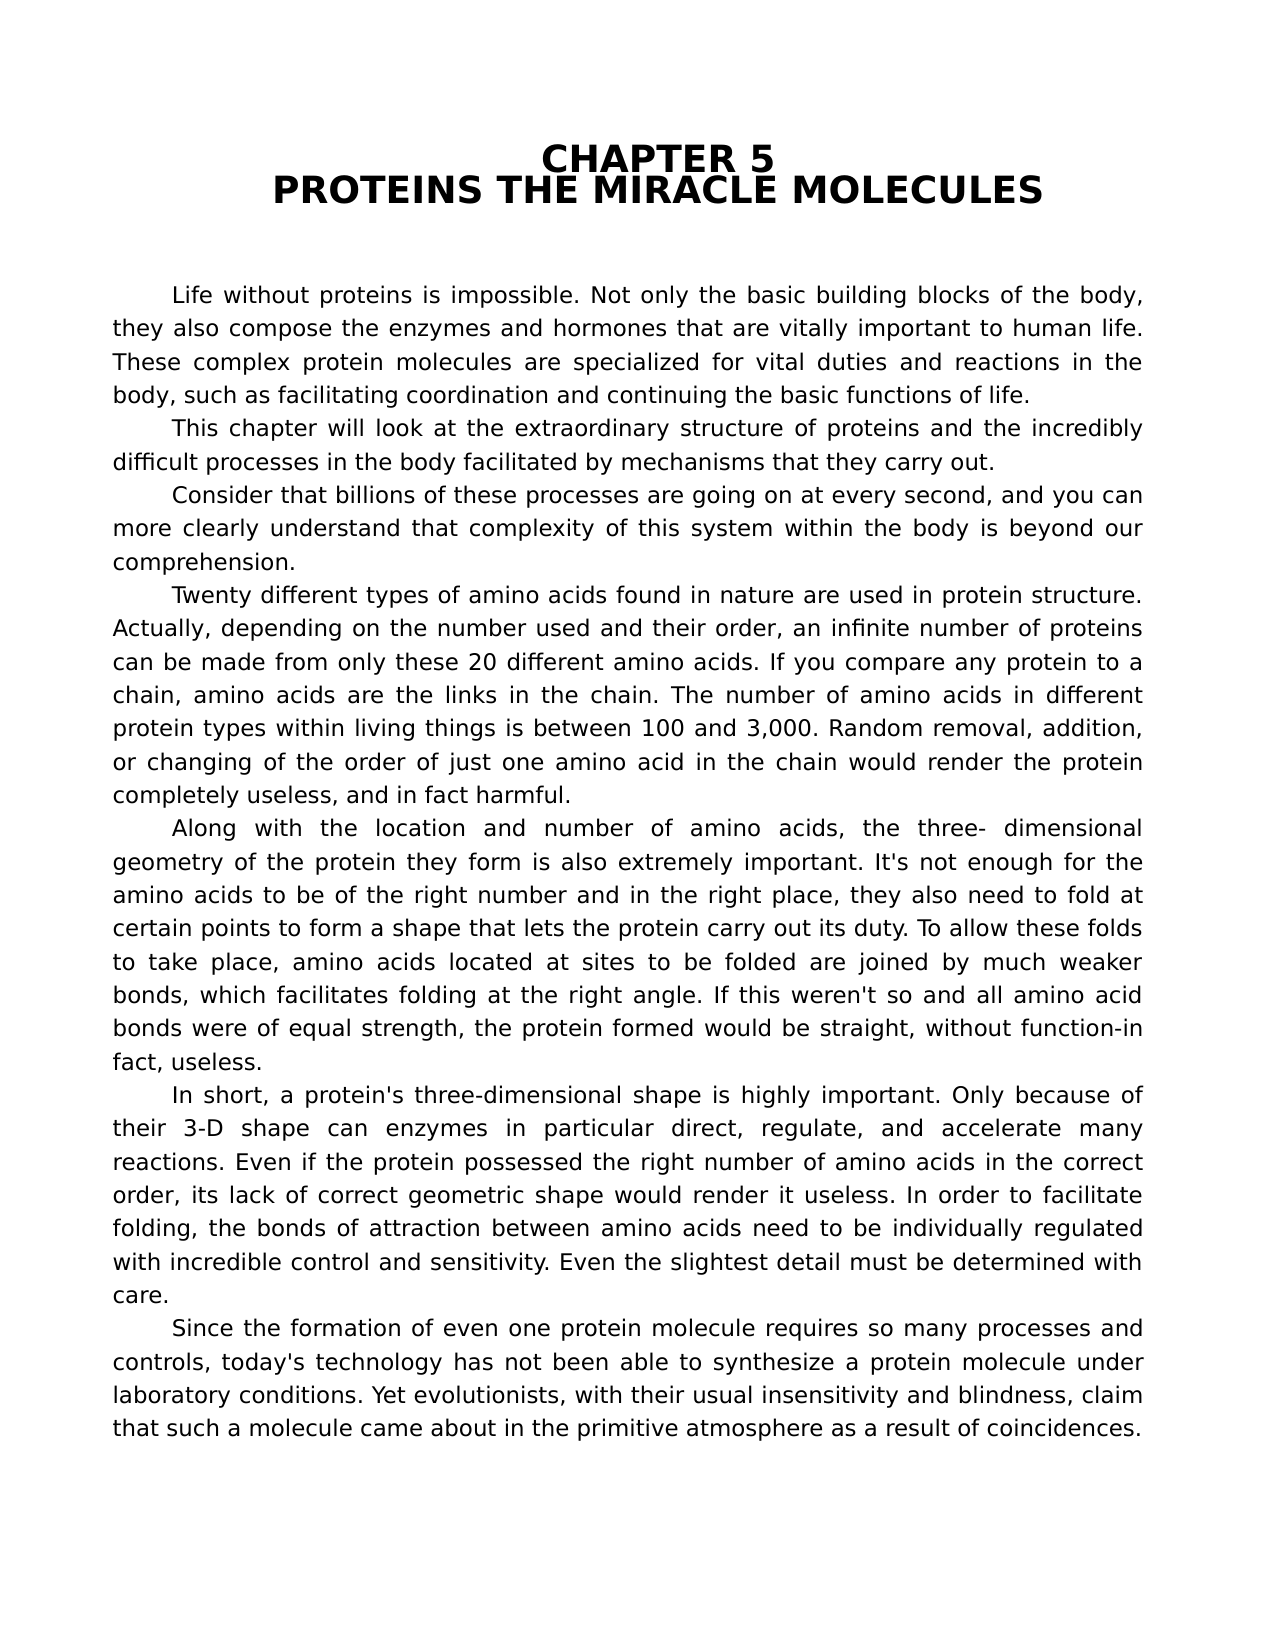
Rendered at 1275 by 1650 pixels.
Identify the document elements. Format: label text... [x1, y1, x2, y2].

text Along with the location and number of amino acids, the three- dimensional geometry of the protein they form is also extremely important. It's not enough for the amino acids to be of the right number and in the right place, they also need to fold at certain points to form a shape that lets the protein carry out its duty. To allow these folds to take place, amino acids located at sites to be folded are joined by much weaker bonds, which facilitates folding at the right angle. If this weren't so and all amino acid bonds were of equal strength, the protein formed would be straight, without function-in fact, useless. [112, 810, 1145, 1077]
text Life without proteins is impossible. Not only the basic building blocks of the body, they also compose the enzymes and hormones that are vitally important to human life. These complex protein molecules are specialized for vital duties and reactions in the body, such as facilitating coordination and continuing the basic functions of life. [112, 277, 1145, 410]
text CHAPTER 5 [112, 148, 1145, 179]
text This chapter will look at the extraordinary structure of proteins and the incredibly difficult processes in the body facilitated by mechanisms that they carry out. [112, 410, 1145, 477]
text Consider that billions of these processes are going on at every second, and you can more clearly understand that complexity of this system within the body is beyond our comprehension. [112, 477, 1145, 577]
text Since the formation of even one protein molecule requires so many processes and controls, today's technology has not been able to synthesize a protein molecule under laboratory conditions. Yet evolutionists, with their usual insensitivity and blindness, claim that such a molecule came about in the primitive atmosphere as a result of coincidences. [112, 1310, 1145, 1443]
text PROTEINS THE MIRACLE MOLECULES [112, 179, 1145, 210]
text In short, a protein's three-dimensional shape is highly important. Only because of their 3-D shape can enzymes in particular direct, regulate, and accelerate many reactions. Even if the protein possessed the right number of amino acids in the correct order, its lack of correct geometric shape would render it useless. In order to facilitate folding, the bonds of attraction between amino acids need to be individually regulated with incredible control and sensitivity. Even the slightest detail must be determined with care. [112, 1077, 1145, 1310]
text Twenty different types of amino acids found in nature are used in protein structure. Actually, depending on the number used and their order, an infinite number of proteins can be made from only these 20 different amino acids. If you compare any protein to a chain, amino acids are the links in the chain. The number of amino acids in different protein types within living things is between 100 and 3,000. Random removal, addition, or changing of the order of just one amino acid in the chain would render the protein completely useless, and in fact harmful. [112, 577, 1145, 810]
